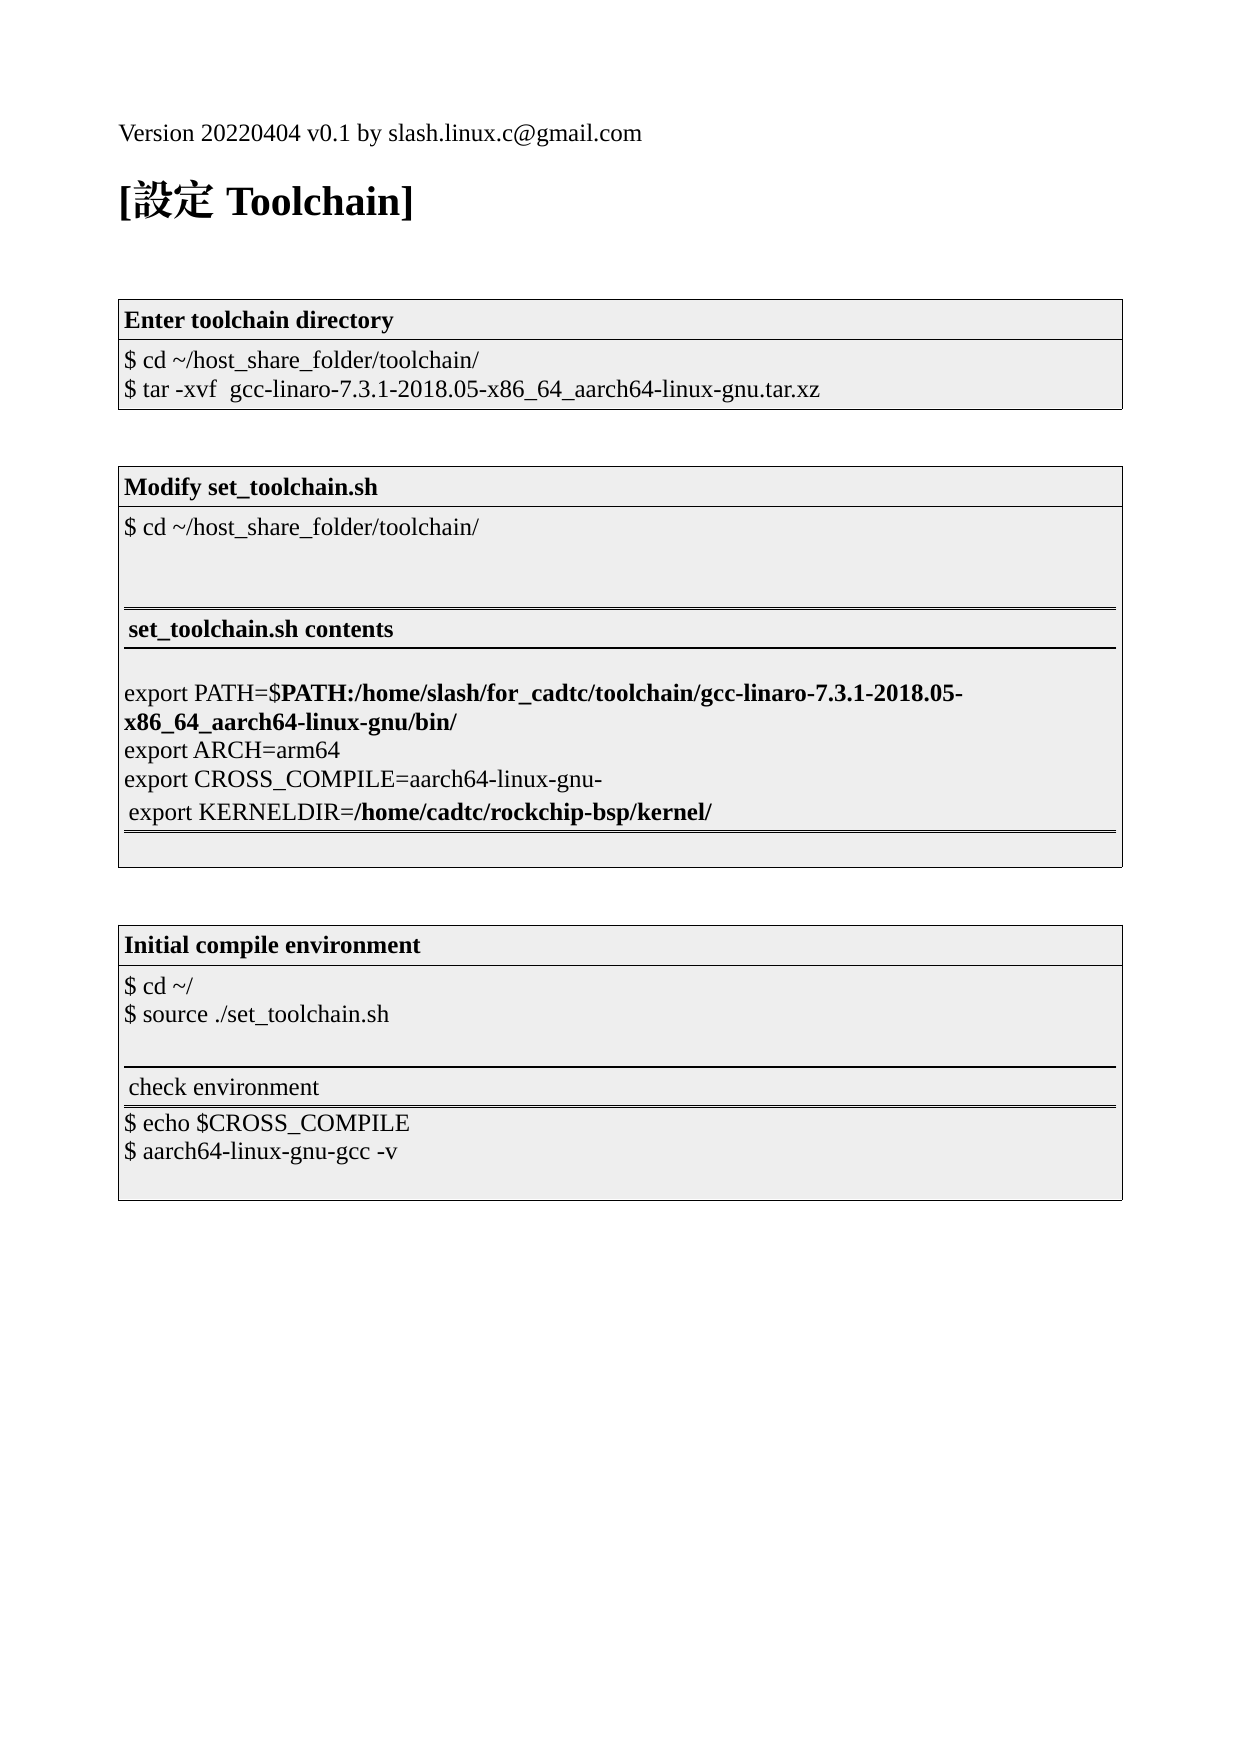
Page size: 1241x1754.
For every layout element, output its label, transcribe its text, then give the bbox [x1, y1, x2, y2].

table_cell $ cd ~/host_share_folder/toolchain/ set_toolchain.sh contents export PATH=$PATH:/home/slash/for_cadtc/toolchain/gcc-linaro-7.3.1-2018.05-x86_64_aarch64-linux-gnu/bin/ export ARCH=arm64 export CROSS_COMPILE=aarch64-linux-gnu- export KERNELDIR=/home/cadtc/rockchip-bsp/kernel/ [119, 507, 1122, 867]
table_header Modify set_toolchain.sh [119, 467, 1122, 506]
table_header Enter toolchain directory [119, 300, 1122, 339]
table_cell $ cd ~/ $ source ./set_toolchain.sh check environment $ echo $CROSS_COMPILE $ aarch64-linux-gnu-gcc -v [119, 966, 1122, 1199]
table_header Initial compile environment [119, 926, 1122, 965]
subtitle [設定 Toolchain] [118, 176, 1122, 224]
table_cell $ cd ~/host_share_folder/toolchain/ $ tar -xvf gcc-linaro-7.3.1-2018.05-x86_64_aarch64-linux-gnu.tar.xz [119, 340, 1122, 408]
